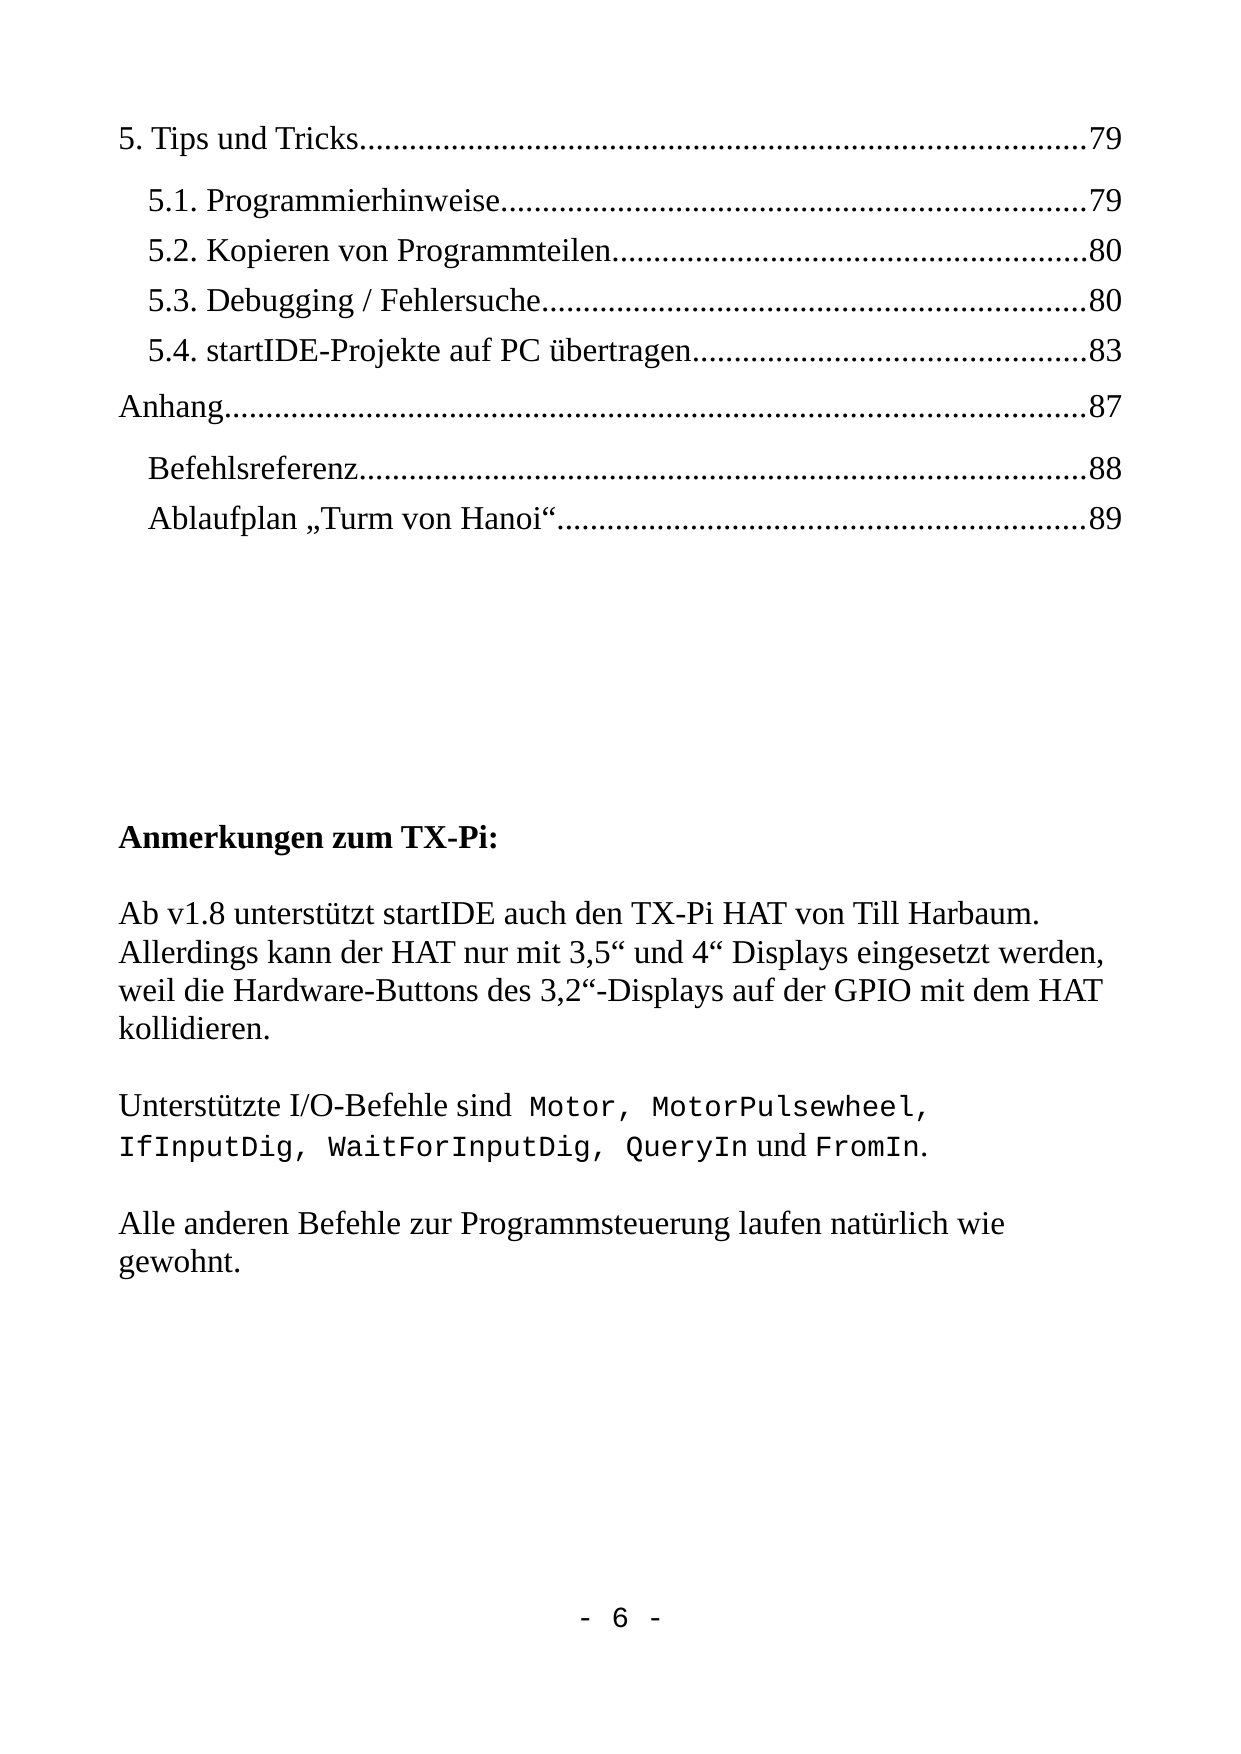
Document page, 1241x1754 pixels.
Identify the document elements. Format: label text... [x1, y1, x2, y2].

text Unterstützte I/O-Befehle sind Motor, MotorPulsewheel, IfInputDig, WaitForInputDig, QueryIn und FromIn. [118, 1085, 1122, 1165]
text 5.1. Programmierhinweise 79 [148, 180, 1122, 218]
text 5.3. Debugging / Fehlersuche 80 [148, 280, 1122, 319]
text Anhang 87 [118, 386, 1122, 425]
text 5.4. startIDE-Projekte auf PC übertragen 83 [148, 330, 1122, 369]
text Ab v1.8 unterstützt startIDE auch den TX-Pi HAT von Till Harbaum. Allerdings kann der HAT nur mit 3,5“ und 4“ Displays eingesetzt werden, weil die Hardware-Buttons des 3,2“-Displays auf der GPIO mit dem HAT kollidieren. [118, 894, 1122, 1047]
text Ablaufplan „Turm von Hanoi“ 89 [148, 498, 1122, 537]
text Befehlsreferenz 88 [148, 448, 1122, 487]
text 5.2. Kopieren von Programmteilen 80 [148, 230, 1122, 268]
text Anmerkungen zum TX-Pi: [118, 817, 1122, 855]
text 5. Tips und Tricks 79 [118, 118, 1122, 156]
text Alle anderen Befehle zur Programmsteuerung laufen natürlich wie gewohnt. [118, 1203, 1122, 1280]
